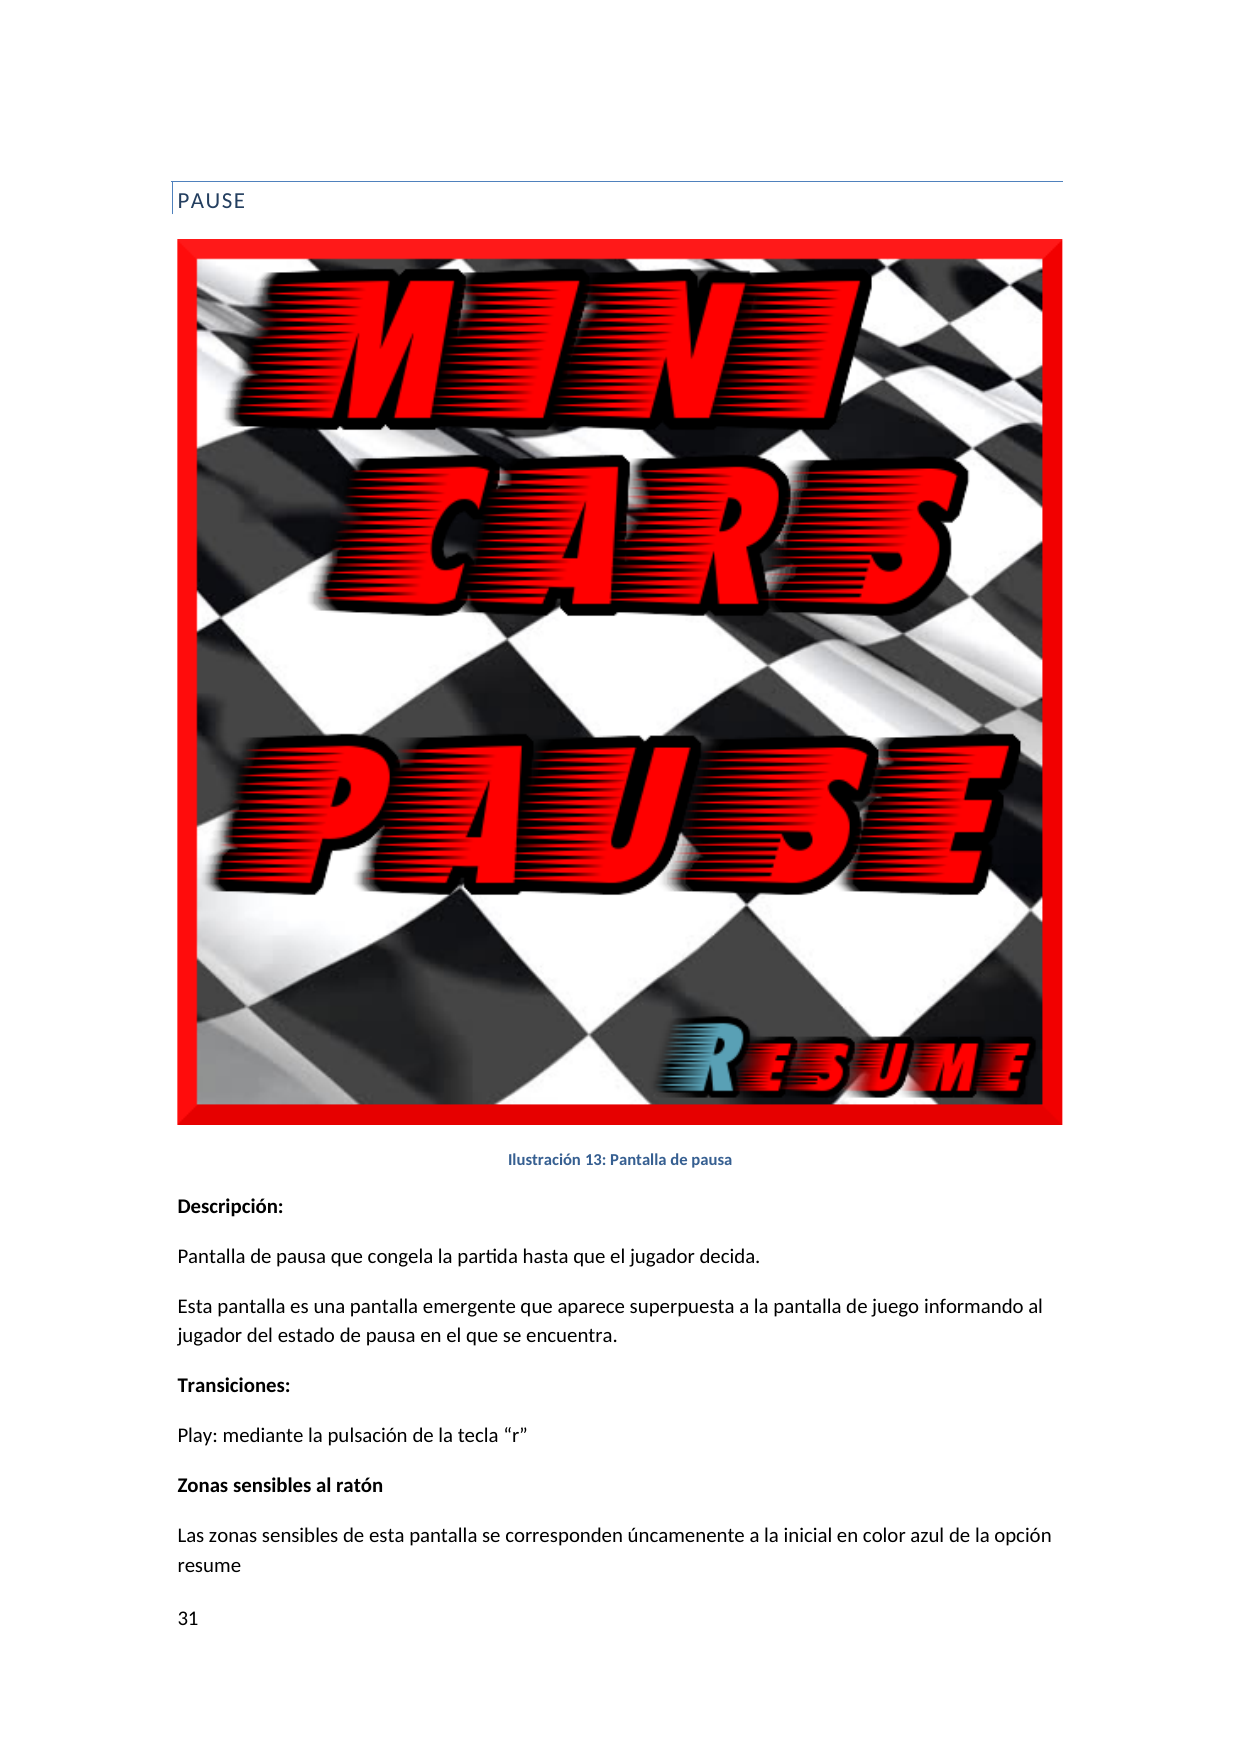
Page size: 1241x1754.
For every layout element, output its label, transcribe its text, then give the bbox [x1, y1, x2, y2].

text Zonas sensibles al ratón [177, 1473, 1063, 1498]
text Play: mediante la pulsación de la tecla “r” [177, 1423, 1063, 1448]
text Descripción: [177, 1193, 1063, 1219]
text Esta pantalla es una pantalla emergente que aparece superpuesta a la pantalla de juego informando al jugador del estado de pausa en el que se encuentra. [177, 1293, 1063, 1348]
text Pantalla de pausa que congela la partida hasta que el jugador decida. [177, 1243, 1063, 1269]
picture [177, 239, 1063, 1125]
text Ilustración 13: Pantalla de pausa [177, 1149, 1063, 1170]
subtitle PAUSE [173, 182, 1063, 214]
text Transiciones: [177, 1373, 1063, 1398]
text Las zonas sensibles de esta pantalla se corresponden úncamenente a la inicial en color azul de la opción resume [177, 1523, 1063, 1577]
